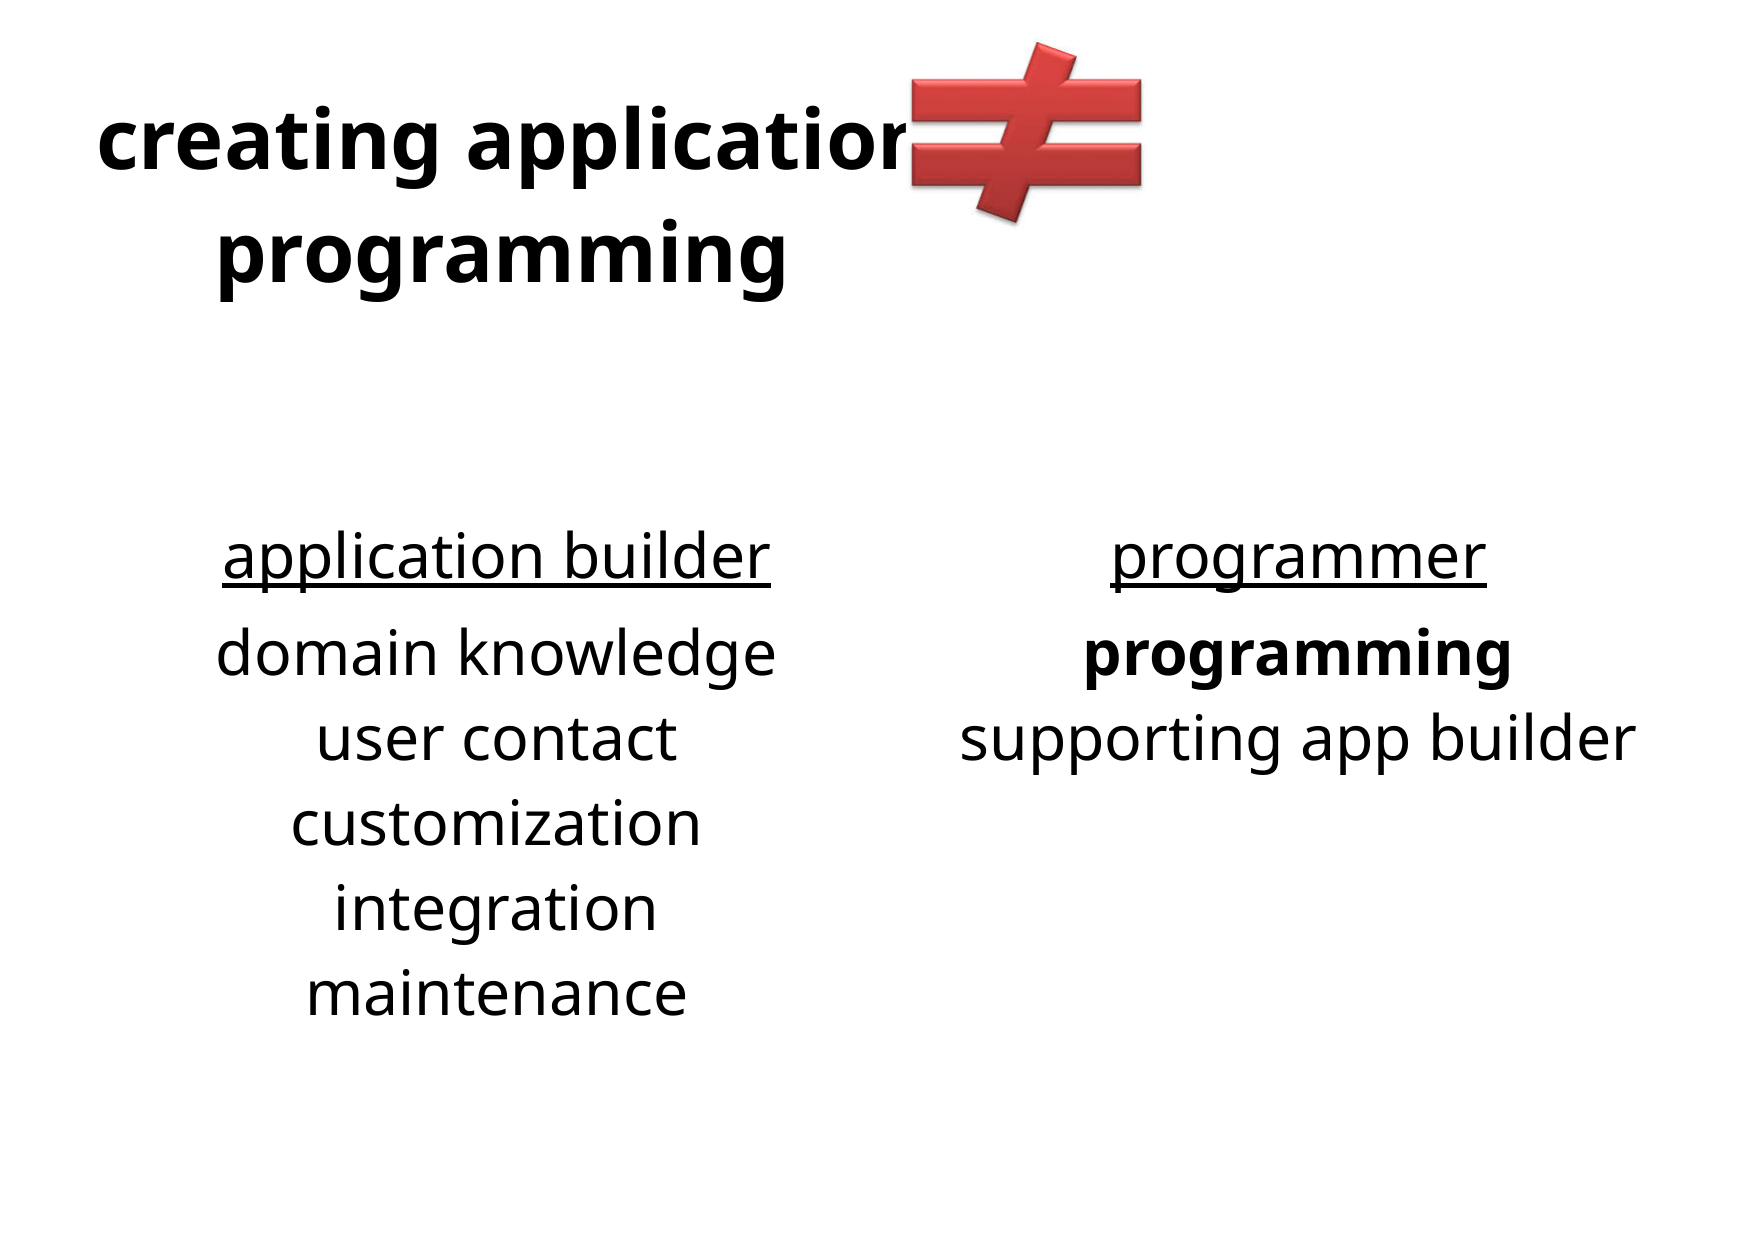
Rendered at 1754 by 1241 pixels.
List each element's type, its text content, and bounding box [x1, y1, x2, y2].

table_cell programming supporting app builder [898, 603, 1699, 1039]
text creating application programming [96, 80, 1699, 307]
table_header programmer [898, 506, 1699, 603]
picture [905, 38, 1148, 233]
table_header application builder [96, 506, 897, 603]
table_cell domain knowledge user contact customization integration maintenance [96, 603, 897, 1039]
